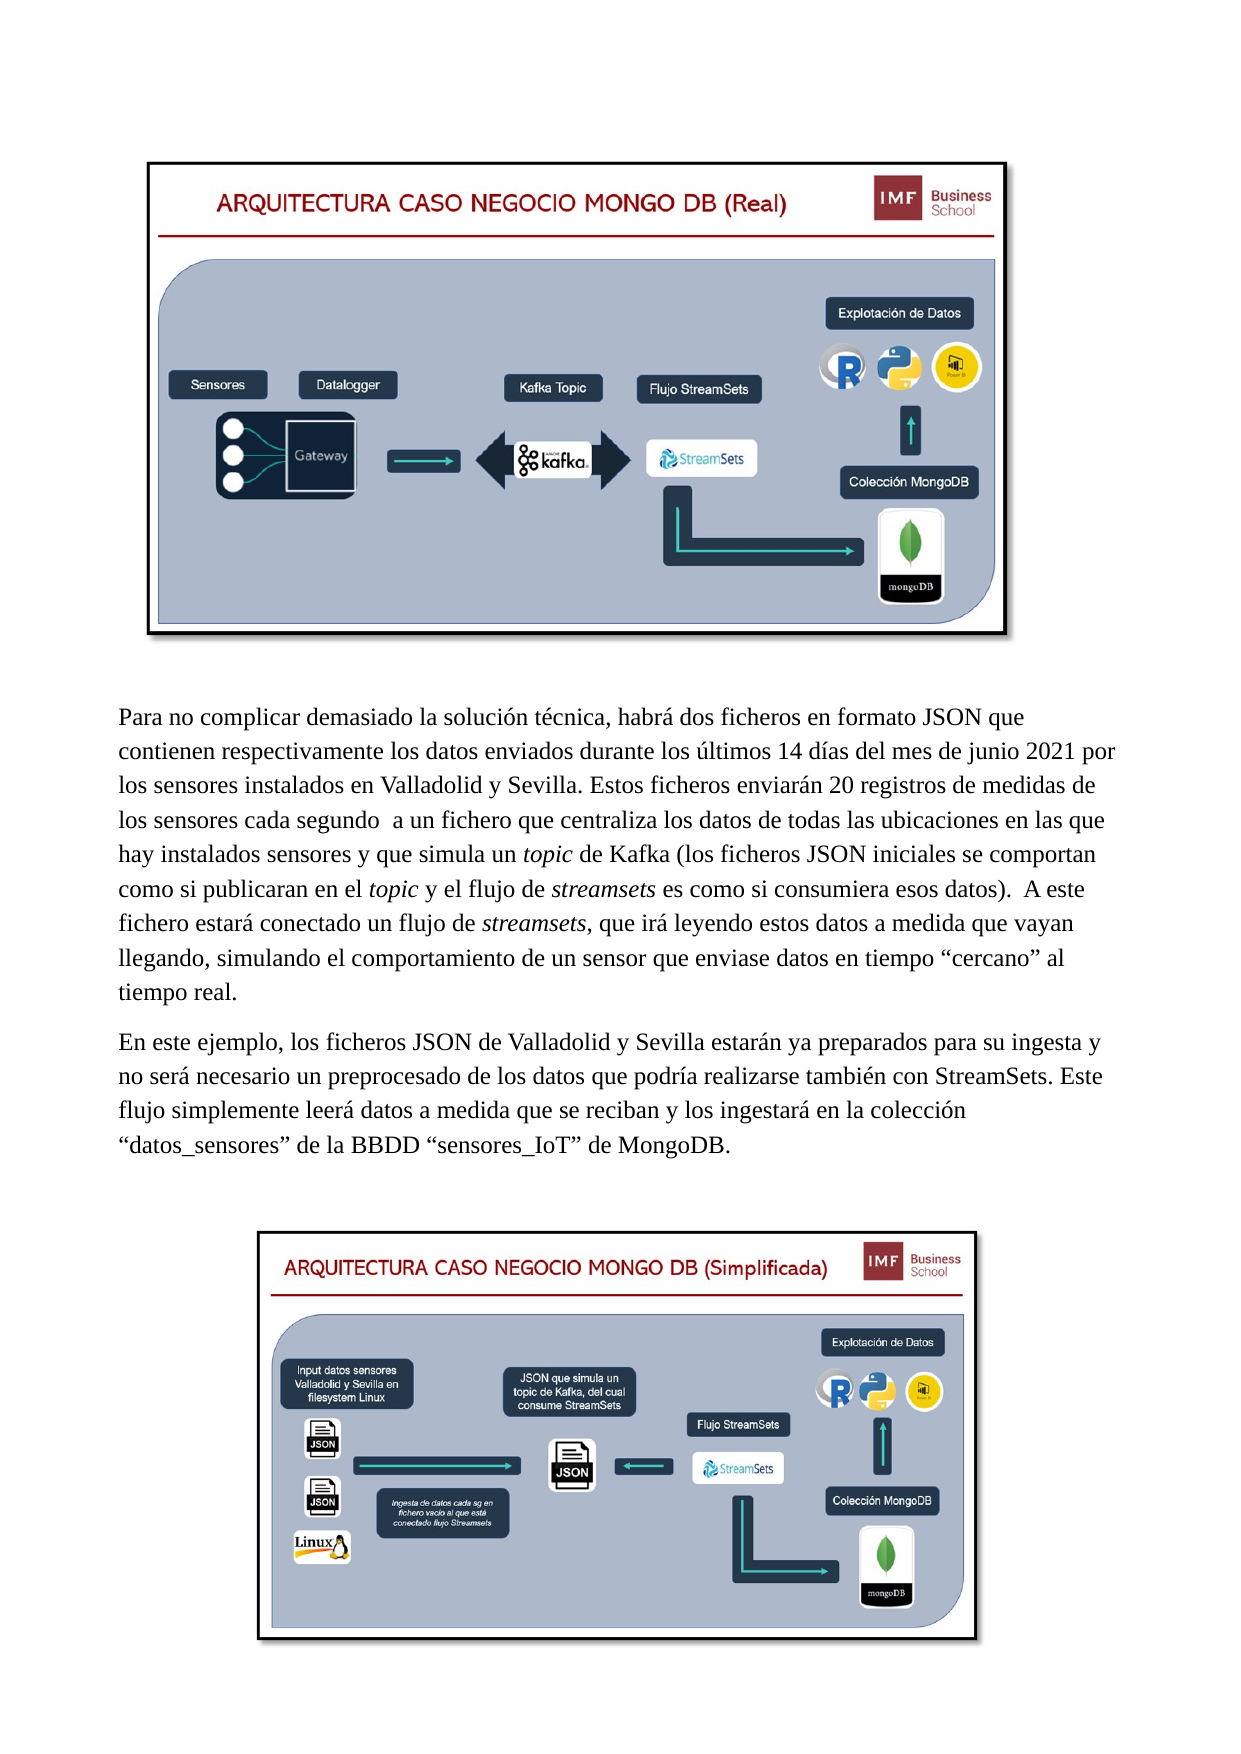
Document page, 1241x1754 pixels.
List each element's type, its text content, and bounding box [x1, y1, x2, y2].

text En este ejemplo, los ficheros JSON de Valladolid y Sevilla estarán ya preparados para su ingesta y no será necesario un preprocesado de los datos que podría realizarse también con StreamSets. Este flujo simplemente leerá datos a medida que se reciban y los ingestará en la colección “datos_sensores” de la BBDD “sensores_IoT” de MongoDB. [118, 1027, 1122, 1159]
picture [254, 1228, 987, 1650]
text Para no complicar demasiado la solución técnica, habrá dos ficheros en formato JSON que contienen respectivamente los datos enviados durante los últimos 14 días del mes de junio 2021 por los sensores instalados en Valladolid y Sevilla. Estos ficheros enviarán 20 registros de medidas de los sensores cada segundo a un fichero que centraliza los datos de todas las ubicaciones en las que hay instalados sensores y que simula un topic de Kafka (los ficheros JSON iniciales se comportan como si publicaran en el topic y el flujo de streamsets es como si consumiera esos datos). A este fichero estará conectado un flujo de streamsets, que irá leyendo estos datos a medida que vayan llegando, simulando el comportamiento de un sensor que enviase datos en tiempo “cercano” al tiempo real. [118, 702, 1122, 1006]
picture [143, 158, 1019, 647]
